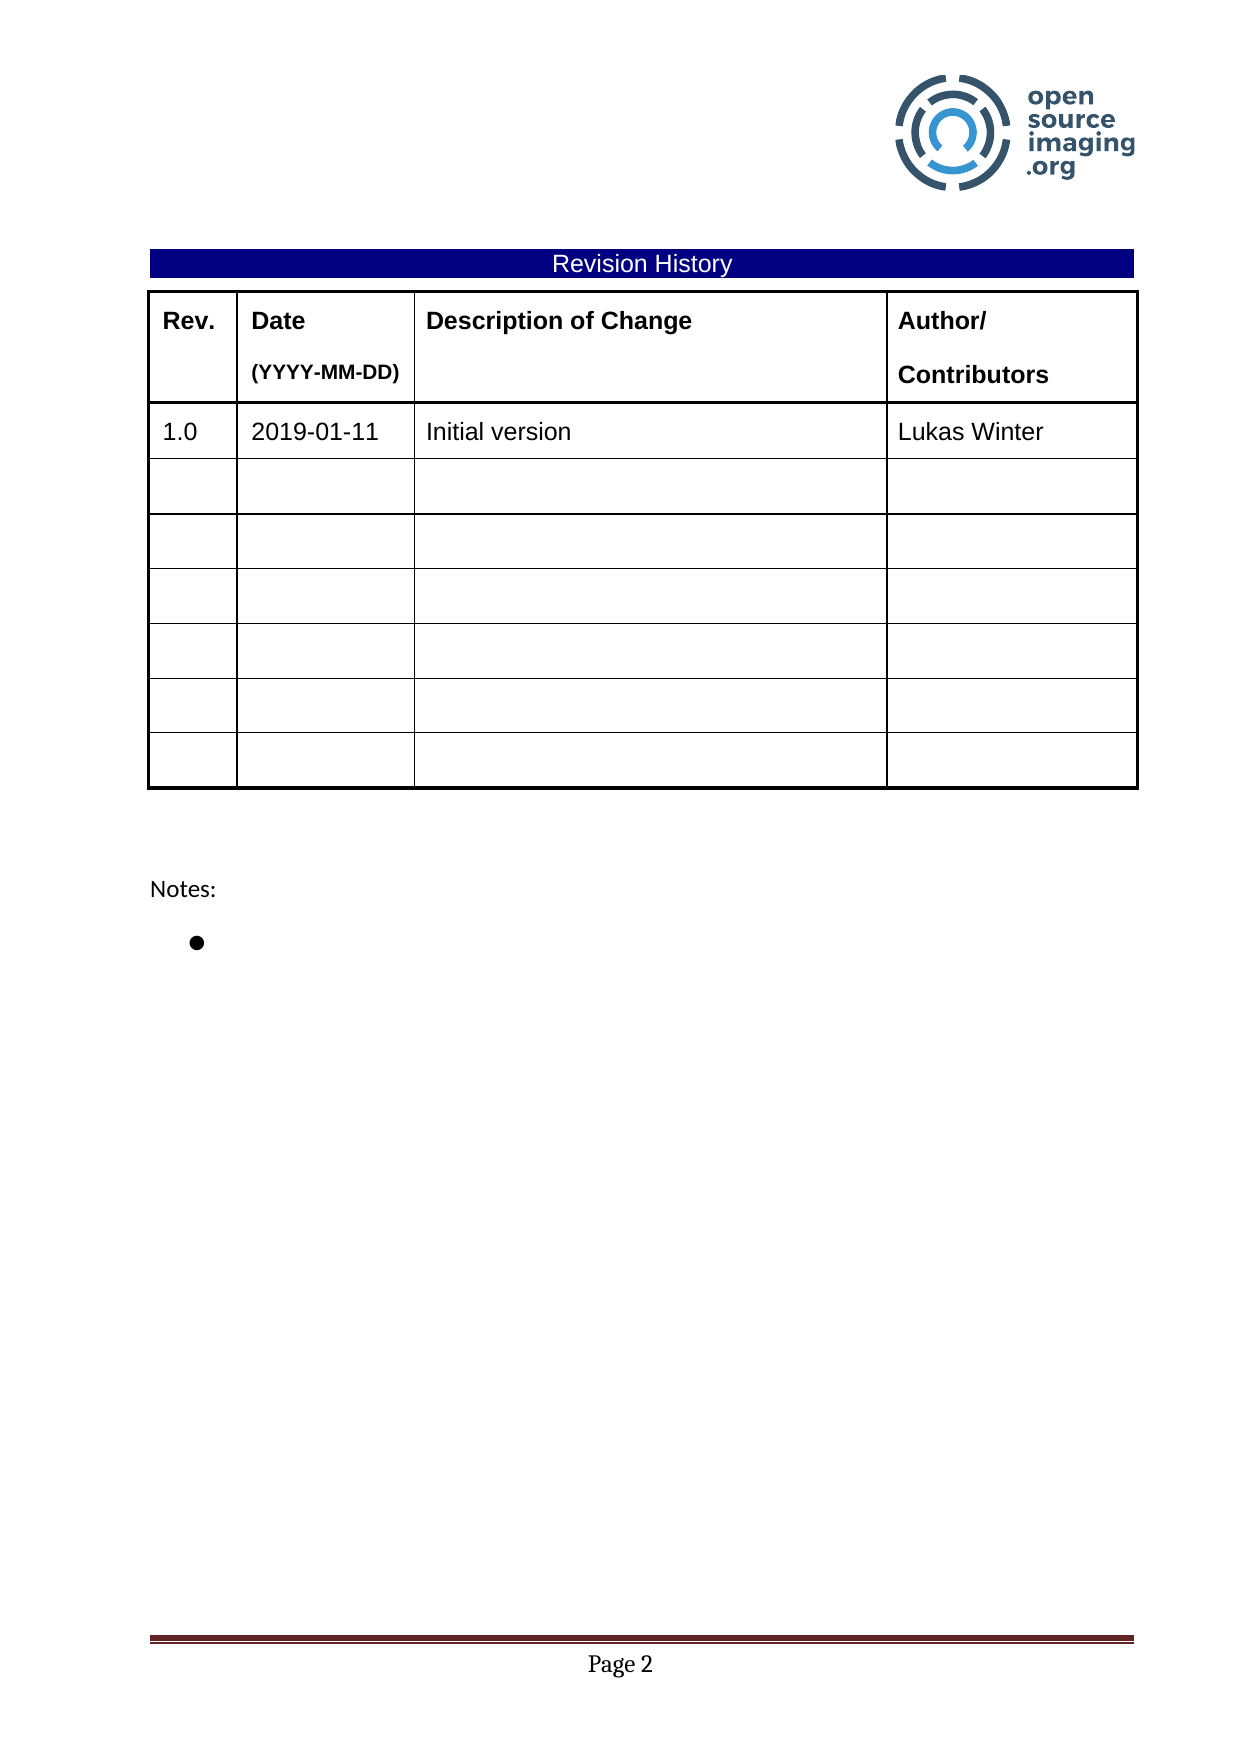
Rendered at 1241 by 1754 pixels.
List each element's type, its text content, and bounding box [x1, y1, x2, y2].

table_cell [415, 459, 886, 513]
table_cell [238, 569, 414, 623]
table_cell [150, 733, 236, 786]
picture [895, 75, 1135, 191]
table_cell [238, 515, 414, 568]
table_cell [888, 459, 1136, 513]
table_header Date (YYYY-MM-DD) [238, 293, 414, 401]
table_cell 2019-01-11 [238, 404, 414, 458]
text Notes: [150, 873, 1134, 903]
table_header Rev. [150, 293, 236, 401]
table_cell [150, 624, 236, 678]
table_cell 1.0 [150, 404, 236, 458]
table_cell [238, 679, 414, 732]
table_cell [238, 459, 414, 513]
table_cell [238, 624, 414, 678]
table_cell [150, 679, 236, 732]
table_cell [150, 459, 236, 513]
table_cell [415, 624, 886, 678]
table_cell [150, 569, 236, 623]
table_cell [415, 515, 886, 568]
table_cell [888, 624, 1136, 678]
table_cell [888, 569, 1136, 623]
table_header Description of Change [415, 293, 886, 401]
table_cell Initial version [415, 404, 886, 458]
table_cell [238, 733, 414, 786]
table_cell [888, 679, 1136, 732]
table_cell [415, 679, 886, 732]
table_cell [150, 515, 236, 568]
subtitle Revision History [150, 249, 1134, 278]
table_header Author/ Contributors [888, 293, 1136, 401]
table_cell [415, 733, 886, 786]
table_cell [415, 569, 886, 623]
table_cell [888, 733, 1136, 786]
table_cell Lukas Winter [888, 404, 1136, 458]
table_cell [888, 515, 1136, 568]
